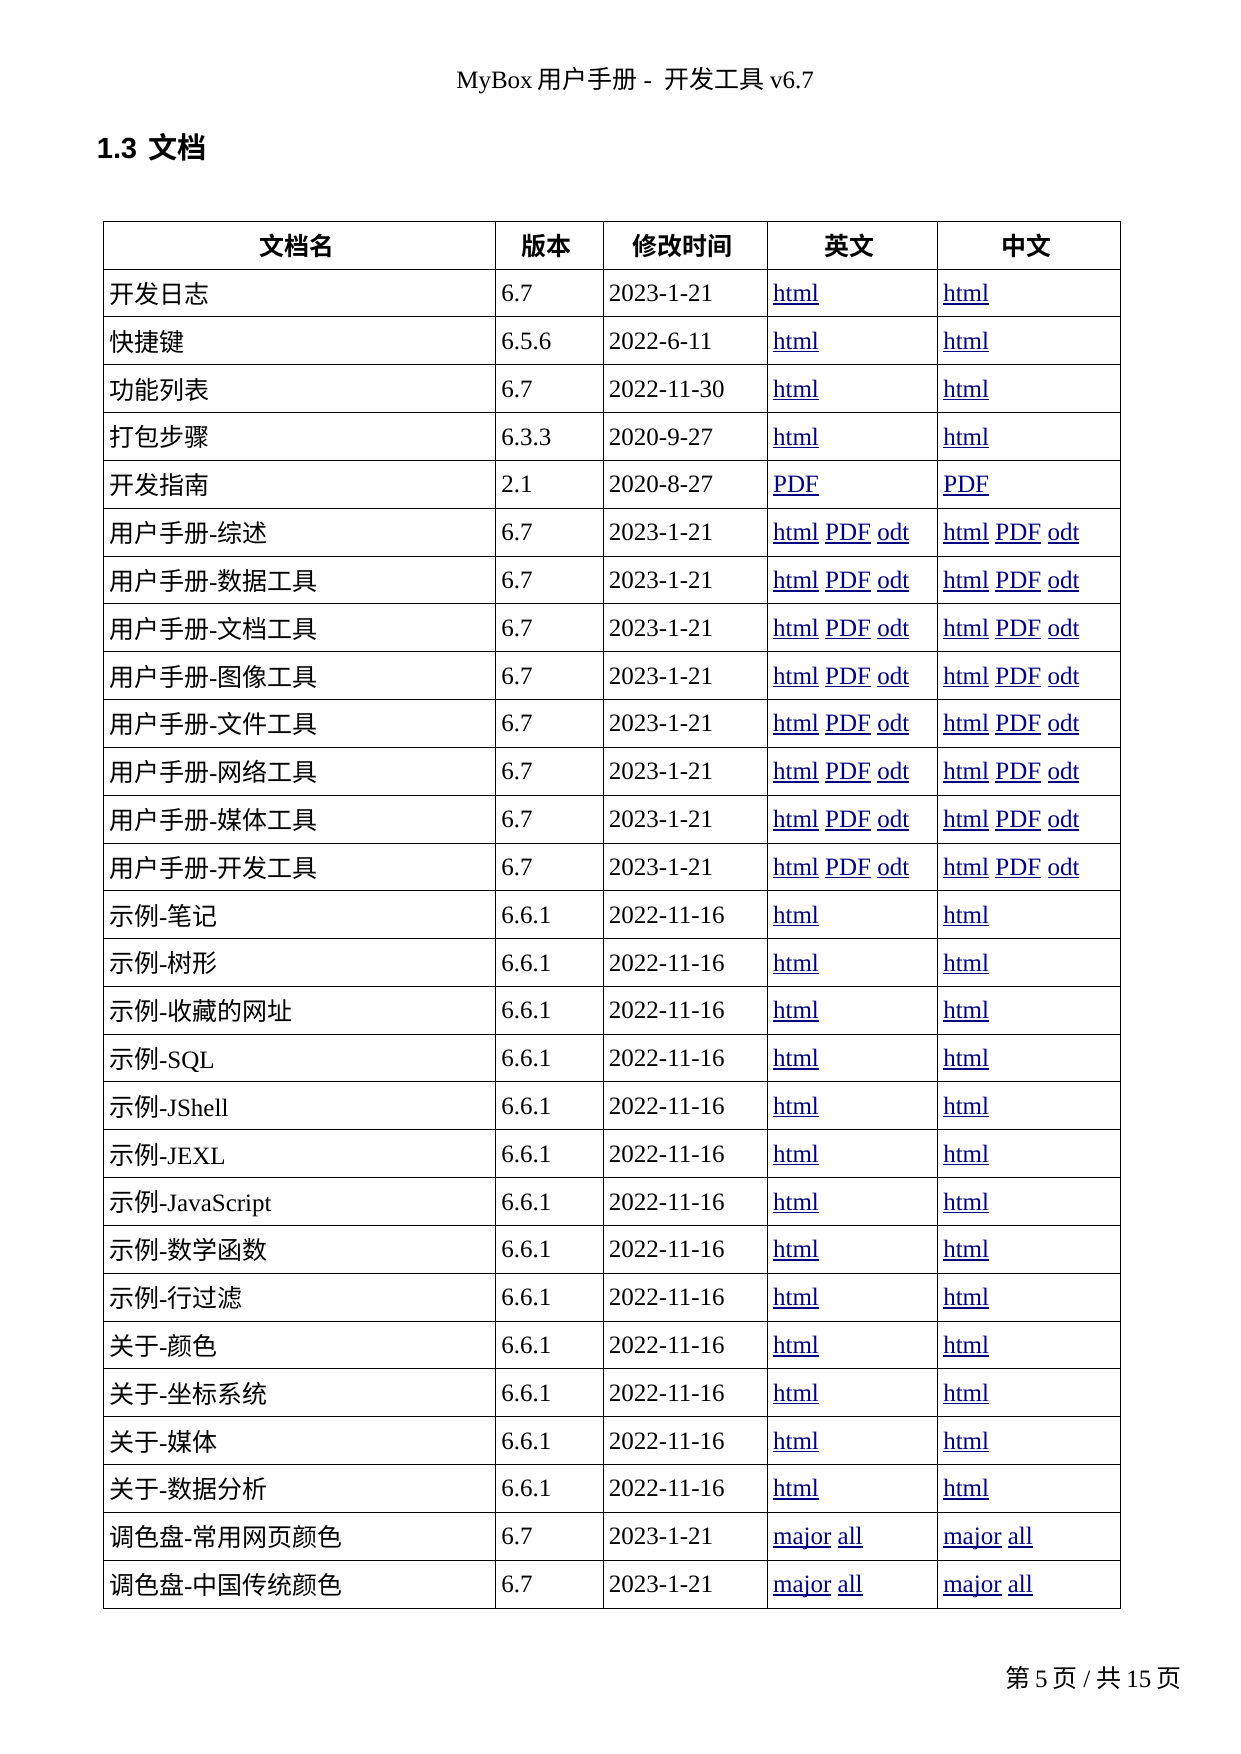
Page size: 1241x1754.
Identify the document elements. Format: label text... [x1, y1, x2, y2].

table_cell 6.6.1 [496, 1322, 603, 1368]
table_cell html [938, 1369, 1120, 1416]
table_cell 用户手册-文档工具 [104, 604, 495, 651]
table_cell html [938, 891, 1120, 938]
table_cell 关于-媒体 [104, 1417, 495, 1464]
table_cell html [768, 1465, 937, 1512]
table_cell html PDF odt [938, 604, 1120, 651]
table_cell html [938, 1035, 1120, 1081]
table_cell html [768, 1417, 937, 1464]
table_cell html [768, 365, 937, 412]
table_cell html [938, 365, 1120, 412]
table_cell html [938, 1322, 1120, 1368]
table_cell 6.7 [496, 1513, 603, 1559]
table_cell html [938, 413, 1120, 460]
table_cell 2023-1-21 [604, 700, 767, 747]
table_cell 用户手册-图像工具 [104, 652, 495, 699]
table_header 修改时间 [604, 222, 767, 269]
table_cell html [938, 1417, 1120, 1464]
table_cell 2023-1-21 [604, 844, 767, 890]
table_cell 2020-9-27 [604, 413, 767, 460]
table_header 版本 [496, 222, 603, 269]
table_cell 2022-11-16 [604, 1274, 767, 1321]
table_cell PDF [938, 461, 1120, 508]
table_cell html PDF odt [768, 844, 937, 890]
table_cell 6.7 [496, 270, 603, 316]
table_cell html [768, 1178, 937, 1225]
table_cell 示例-JEXL [104, 1130, 495, 1177]
table_cell 2022-11-30 [604, 365, 767, 412]
table_cell 6.5.6 [496, 317, 603, 364]
table_cell 调色盘-中国传统颜色 [104, 1561, 495, 1607]
table_cell 2023-1-21 [604, 270, 767, 316]
table_cell 2022-6-11 [604, 317, 767, 364]
table_cell 6.7 [496, 796, 603, 842]
table_cell 用户手册-开发工具 [104, 844, 495, 890]
table_cell major all [938, 1513, 1120, 1559]
table_cell 6.7 [496, 844, 603, 890]
table_cell 2022-11-16 [604, 1178, 767, 1225]
table_cell 快捷键 [104, 317, 495, 364]
table_cell 用户手册-网络工具 [104, 748, 495, 794]
table_cell 2022-11-16 [604, 1082, 767, 1129]
table_cell 示例-JavaScript [104, 1178, 495, 1225]
table_cell html [768, 891, 937, 938]
table_cell 6.6.1 [496, 1082, 603, 1129]
table_cell 功能列表 [104, 365, 495, 412]
table_cell html [768, 1322, 937, 1368]
table_cell 6.7 [496, 1561, 603, 1607]
table_cell 开发日志 [104, 270, 495, 316]
table_cell html PDF odt [938, 557, 1120, 603]
table_cell html [938, 987, 1120, 1034]
table_cell 关于-数据分析 [104, 1465, 495, 1512]
table_cell 6.7 [496, 557, 603, 603]
table_cell 6.6.1 [496, 1274, 603, 1321]
table_cell 2022-11-16 [604, 1417, 767, 1464]
table_cell 2022-11-16 [604, 939, 767, 986]
table_cell PDF [768, 461, 937, 508]
table_cell 调色盘-常用网页颜色 [104, 1513, 495, 1559]
table_cell 示例-数学函数 [104, 1226, 495, 1273]
table_cell 6.7 [496, 604, 603, 651]
table_cell html [938, 1226, 1120, 1273]
table_cell html PDF odt [938, 844, 1120, 890]
table_cell html [938, 1465, 1120, 1512]
subtitle 文档 [88, 125, 1181, 167]
table_header 文档名 [104, 222, 495, 269]
table_cell html [768, 1035, 937, 1081]
table_cell 6.6.1 [496, 1130, 603, 1177]
table_cell html PDF odt [768, 604, 937, 651]
table_header 英文 [768, 222, 937, 269]
table_cell 打包步骤 [104, 413, 495, 460]
table_cell 2023-1-21 [604, 604, 767, 651]
table_cell 6.6.1 [496, 1417, 603, 1464]
table_cell 2.1 [496, 461, 603, 508]
table_cell html [768, 317, 937, 364]
table_cell 用户手册-媒体工具 [104, 796, 495, 842]
table_cell 2022-11-16 [604, 987, 767, 1034]
table_cell html [768, 270, 937, 316]
table_cell major all [938, 1561, 1120, 1607]
table_cell html [938, 270, 1120, 316]
table_cell 6.6.1 [496, 891, 603, 938]
table_cell html PDF odt [768, 652, 937, 699]
table_cell 2020-8-27 [604, 461, 767, 508]
table_cell 6.6.1 [496, 1465, 603, 1512]
table_cell 6.6.1 [496, 1178, 603, 1225]
table_cell html PDF odt [768, 748, 937, 794]
table_cell 6.7 [496, 748, 603, 794]
table_cell 6.6.1 [496, 1226, 603, 1273]
table_cell html [768, 987, 937, 1034]
table_cell 示例-SQL [104, 1035, 495, 1081]
table_cell 2023-1-21 [604, 652, 767, 699]
table_cell major all [768, 1513, 937, 1559]
table_cell 6.7 [496, 365, 603, 412]
table_cell 2022-11-16 [604, 1035, 767, 1081]
table_cell html [938, 1274, 1120, 1321]
table_cell html [938, 939, 1120, 986]
table_cell 6.6.1 [496, 1035, 603, 1081]
table_cell 用户手册-文件工具 [104, 700, 495, 747]
table_cell 2022-11-16 [604, 1465, 767, 1512]
table_cell 用户手册-数据工具 [104, 557, 495, 603]
table_cell major all [768, 1561, 937, 1607]
table_cell 6.7 [496, 700, 603, 747]
table_cell html [938, 1082, 1120, 1129]
table_cell html PDF odt [768, 796, 937, 842]
table_cell html [938, 317, 1120, 364]
table_cell 示例-JShell [104, 1082, 495, 1129]
table_cell 用户手册-综述 [104, 509, 495, 556]
table_cell 示例-树形 [104, 939, 495, 986]
table_cell html PDF odt [768, 509, 937, 556]
table_cell 6.7 [496, 509, 603, 556]
table_cell 6.7 [496, 652, 603, 699]
table_cell 2022-11-16 [604, 891, 767, 938]
table_cell 2022-11-16 [604, 1130, 767, 1177]
table_cell 关于-坐标系统 [104, 1369, 495, 1416]
table_cell 关于-颜色 [104, 1322, 495, 1368]
table_cell 6.6.1 [496, 1369, 603, 1416]
table_cell html PDF odt [768, 700, 937, 747]
table_cell 6.3.3 [496, 413, 603, 460]
table_cell 开发指南 [104, 461, 495, 508]
table_cell html PDF odt [768, 557, 937, 603]
table_cell 6.6.1 [496, 987, 603, 1034]
table_header 中文 [938, 222, 1120, 269]
table_cell html [768, 1226, 937, 1273]
table_cell html [768, 1274, 937, 1321]
table_cell 6.6.1 [496, 939, 603, 986]
table_cell html PDF odt [938, 748, 1120, 794]
table_cell html PDF odt [938, 700, 1120, 747]
table_cell html [768, 939, 937, 986]
table_cell 2023-1-21 [604, 1561, 767, 1607]
table_cell 2023-1-21 [604, 796, 767, 842]
table_cell html PDF odt [938, 796, 1120, 842]
table_cell 2022-11-16 [604, 1226, 767, 1273]
table_cell html [938, 1130, 1120, 1177]
table_cell 示例-收藏的网址 [104, 987, 495, 1034]
table_cell 2023-1-21 [604, 748, 767, 794]
table_cell 示例-笔记 [104, 891, 495, 938]
table_cell html [768, 413, 937, 460]
table_cell html [768, 1130, 937, 1177]
table_cell 示例-行过滤 [104, 1274, 495, 1321]
table_cell 2022-11-16 [604, 1369, 767, 1416]
table_cell html [768, 1369, 937, 1416]
table_cell html [768, 1082, 937, 1129]
table_cell 2023-1-21 [604, 557, 767, 603]
table_cell html PDF odt [938, 652, 1120, 699]
table_cell html PDF odt [938, 509, 1120, 556]
table_cell 2023-1-21 [604, 509, 767, 556]
table_cell 2023-1-21 [604, 1513, 767, 1559]
table_cell 2022-11-16 [604, 1322, 767, 1368]
table_cell html [938, 1178, 1120, 1225]
